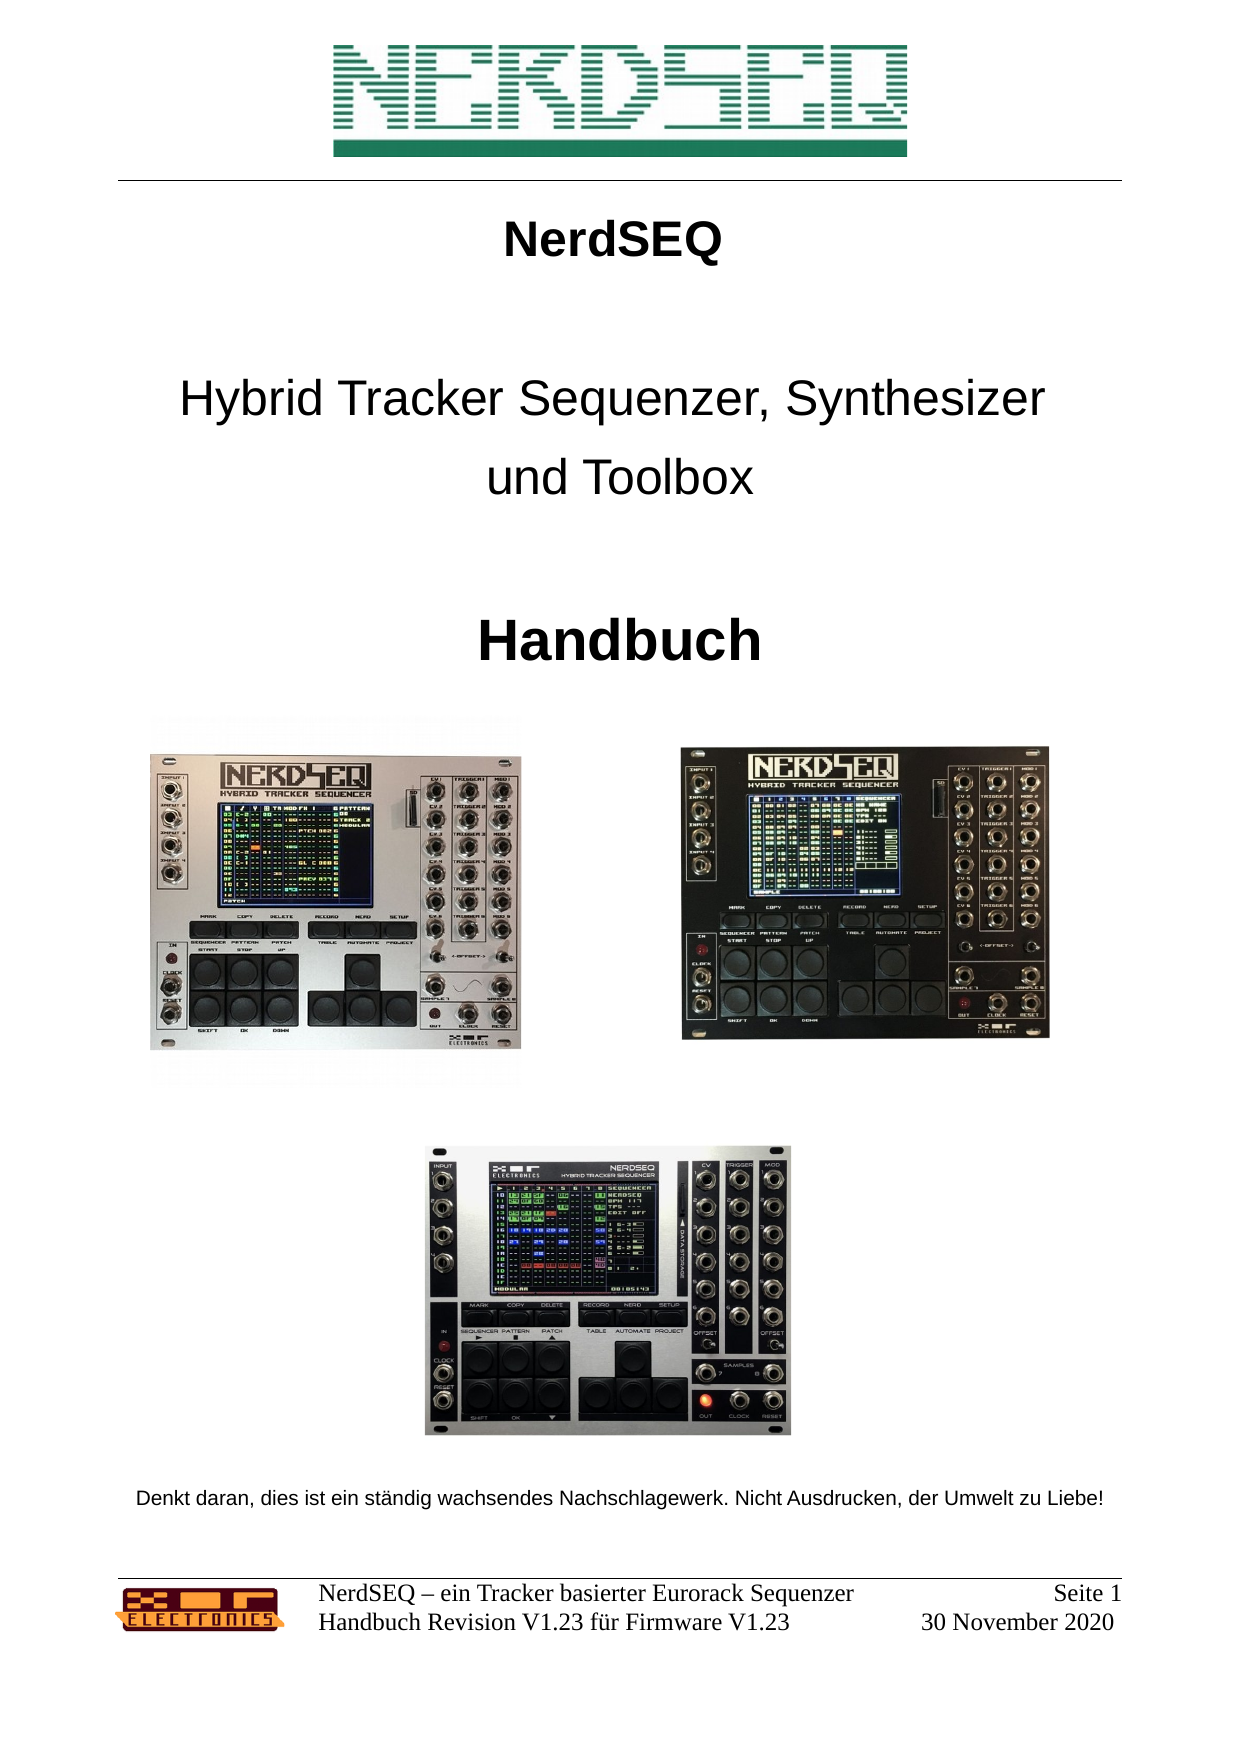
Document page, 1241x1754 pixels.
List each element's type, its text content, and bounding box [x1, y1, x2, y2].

text und Toolbox [118, 447, 1122, 505]
picture [680, 708, 1050, 1078]
picture [333, 45, 908, 157]
picture [115, 1584, 285, 1634]
picture [424, 1107, 792, 1474]
text Denkt daran, dies ist ein ständig wachsendes Nachschlagewerk. Nicht Ausdrucken, der Umwelt zu Liebe! [118, 1486, 1122, 1510]
text NerdSEQ [118, 209, 1122, 267]
picture [150, 715, 522, 1088]
text Handbuch [118, 606, 1122, 673]
text Hybrid Tracker Sequenzer, Synthesizer [118, 368, 1122, 426]
